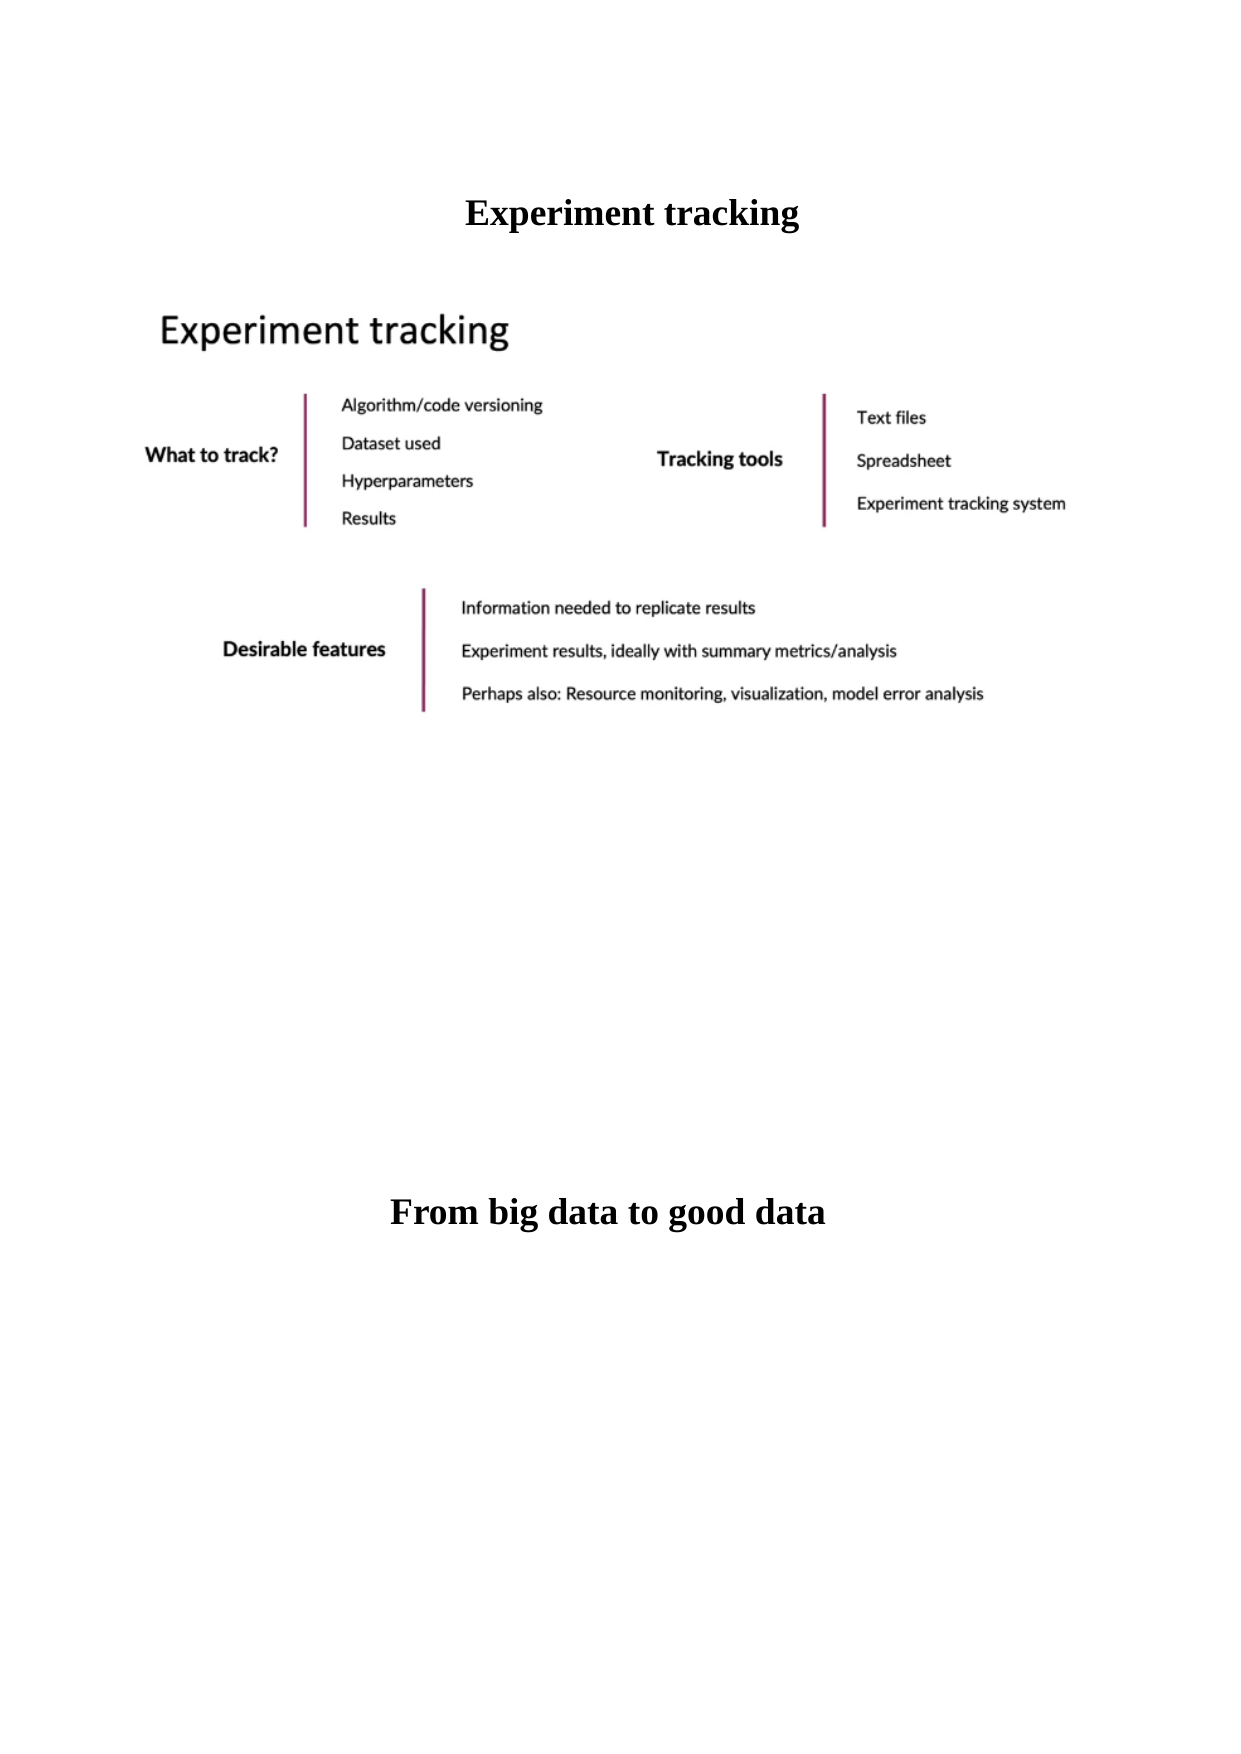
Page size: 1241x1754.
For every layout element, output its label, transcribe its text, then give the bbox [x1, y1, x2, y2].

subtitle Experiment tracking [118, 191, 1122, 234]
subtitle From big data to good data [118, 1189, 1122, 1233]
picture [118, 293, 1123, 732]
